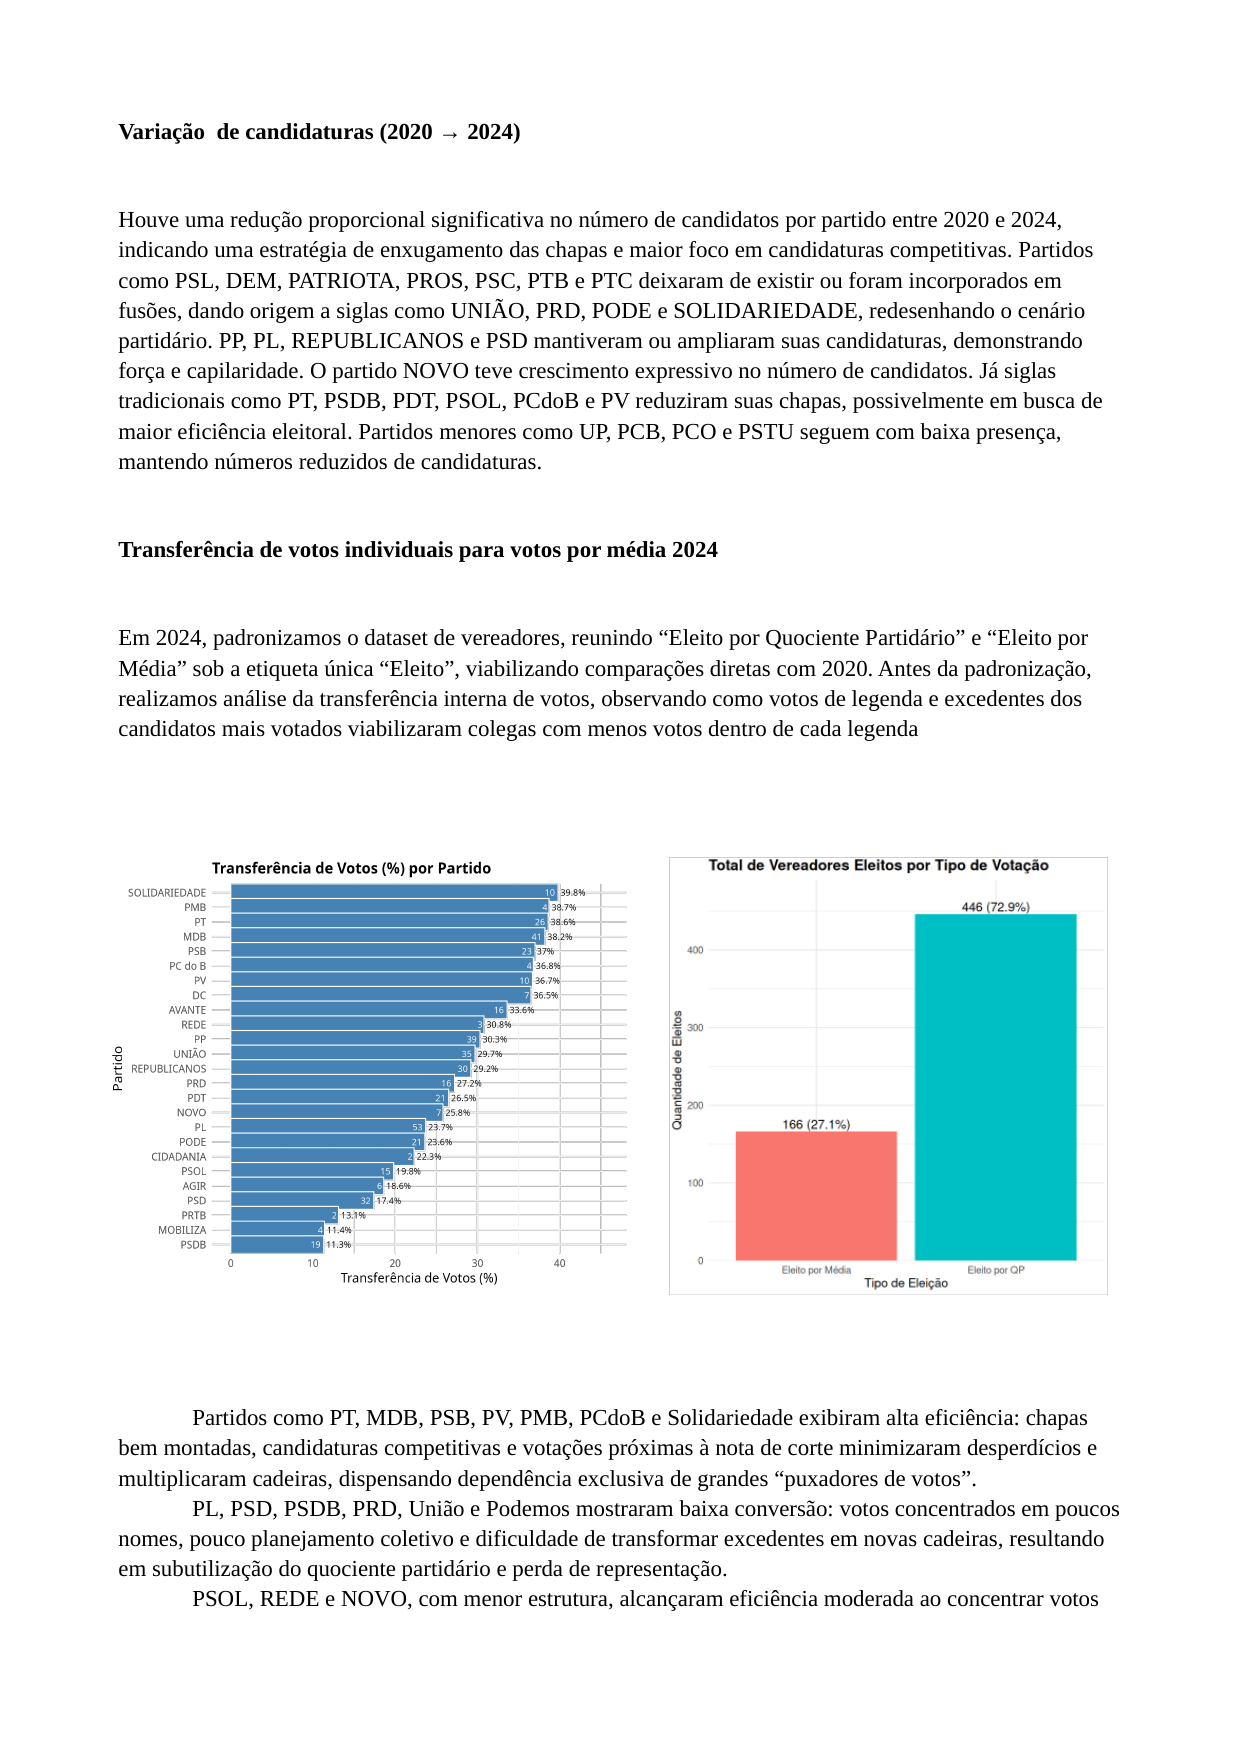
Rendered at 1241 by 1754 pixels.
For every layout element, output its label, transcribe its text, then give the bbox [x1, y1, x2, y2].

text Variação de candidaturas (2020 → 2024) [118, 118, 1122, 144]
text Partidos como PT, MDB, PSB, PV, PMB, PCdoB e Solidariedade exibiram alta eficiência: chapas bem montadas, candidaturas competitivas e votações próximas à nota de corte minimizaram desperdícios e multiplicaram cadeiras, dispensando dependência exclusiva de grandes “puxadores de votos”. PL, PSD, PSDB, PRD, União e Podemos mostraram baixa conversão: votos concentrados em poucos nomes, pouco planejamento coletivo e dificuldade de transformar excedentes em novas cadeiras, resultando em subutilização do quociente partidário e perda de representação. PSOL, REDE e NOVO, com menor estrutura, alcançaram eficiência moderada ao concentrar votos [118, 1404, 1122, 1612]
text Houve uma redução proporcional significativa no número de candidatos por partido entre 2020 e 2024, indicando uma estratégia de enxugamento das chapas e maior foco em candidaturas competitivas. Partidos como PSL, DEM, PATRIOTA, PROS, PSC, PTB e PTC deixaram de existir ou foram incorporados em fusões, dando origem a siglas como UNIÃO, PRD, PODE e SOLIDARIEDADE, redesenhando o cenário partidário. PP, PL, REPUBLICANOS e PSD mantiveram ou ampliaram suas candidaturas, demonstrando força e capilaridade. O partido NOVO teve crescimento expressivo no número de candidatos. Já siglas tradicionais como PT, PSDB, PDT, PSOL, PCdoB e PV reduziram suas chapas, possivelmente em busca de maior eficiência eleitoral. Partidos menores como UP, PCB, PCO e PSTU seguem com baixa presença, mantendo números reduzidos de candidaturas. [118, 206, 1122, 474]
text Transferência de votos individuais para votos por média 2024 [118, 536, 1122, 563]
picture [103, 853, 1110, 1296]
text Em 2024, padronizamos o dataset de vereadores, reunindo “Eleito por Quociente Partidário” e “Eleito por Média” sob a etiqueta única “Eleito”, viabilizando comparações diretas com 2020. Antes da padronização, realizamos análise da transferência interna de votos, observando como votos de legenda e excedentes dos candidatos mais votados viabilizaram colegas com menos votos dentro de cada legenda [118, 624, 1122, 741]
